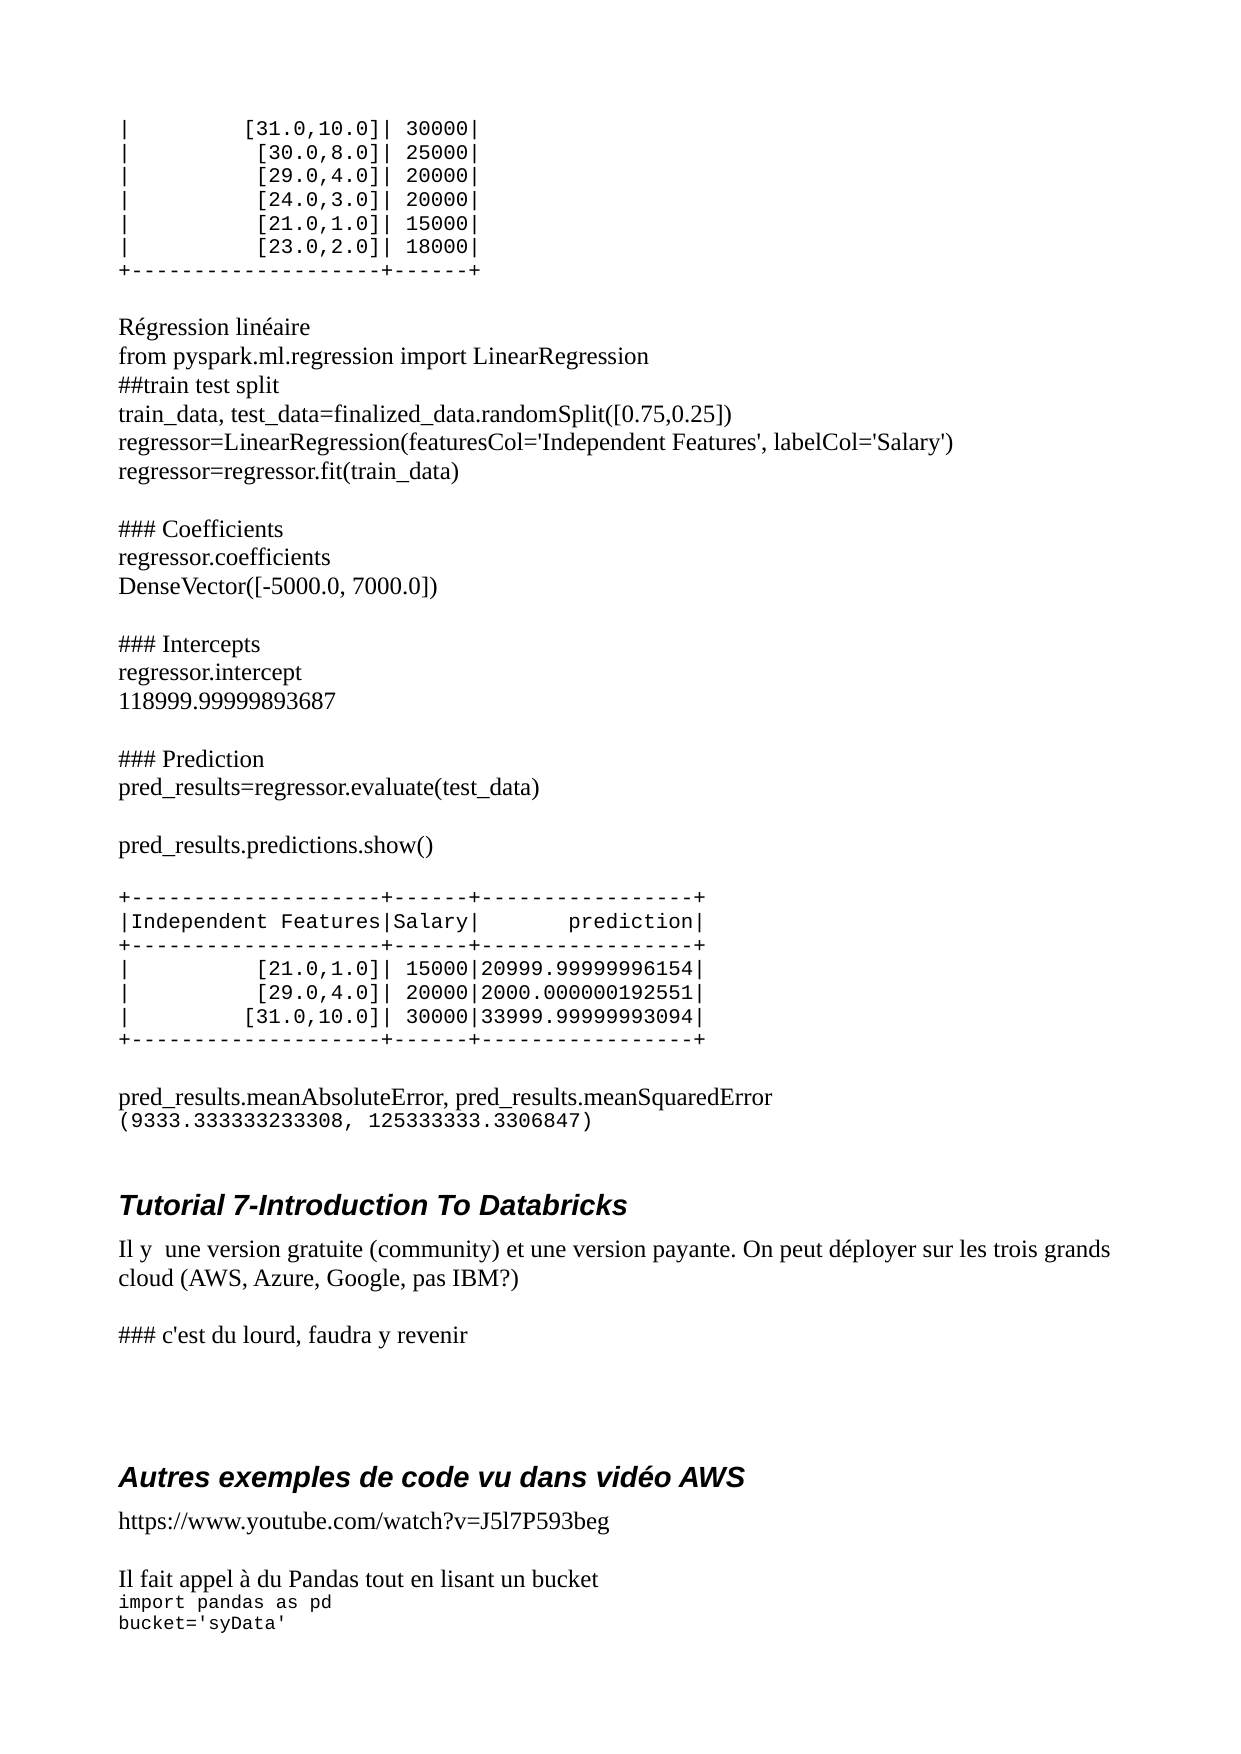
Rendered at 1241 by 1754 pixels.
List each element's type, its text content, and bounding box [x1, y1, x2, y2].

text https://www.youtube.com/watch?v=J5l7P593beg [118, 1506, 1122, 1535]
text +--------------------+------+-----------------+ [118, 1029, 1122, 1053]
text from pyspark.ml.regression import LinearRegression [118, 341, 1122, 370]
text +--------------------+------+-----------------+ [118, 887, 1122, 911]
text ### Coefficients [118, 514, 1122, 542]
subtitle Autres exemples de code vu dans vidéo AWS [118, 1460, 1122, 1494]
text | [29.0,4.0]| 20000| [118, 165, 1122, 189]
text regressor=LinearRegression(featuresCol='Independent Features', labelCol='Salary') [118, 427, 1122, 456]
text | [23.0,2.0]| 18000| [118, 236, 1122, 260]
text | [21.0,1.0]| 15000|20999.99999996154| [118, 958, 1122, 982]
text | [21.0,1.0]| 15000| [118, 213, 1122, 236]
subtitle Tutorial 7-Introduction To Databricks [118, 1188, 1122, 1221]
text bucket='syData' [118, 1614, 1122, 1635]
text ### c'est du lourd, faudra y revenir [118, 1320, 1122, 1349]
text |Independent Features|Salary| prediction| [118, 911, 1122, 935]
text | [31.0,10.0]| 30000|33999.99999993094| [118, 1006, 1122, 1029]
text DenseVector([-5000.0, 7000.0]) [118, 571, 1122, 600]
text Il fait appel à du Pandas tout en lisant un bucket [118, 1564, 1122, 1592]
text train_data, test_data=finalized_data.randomSplit([0.75,0.25]) [118, 399, 1122, 427]
text regressor.intercept [118, 657, 1122, 686]
text ### Intercepts [118, 629, 1122, 657]
text pred_results=regressor.evaluate(test_data) [118, 772, 1122, 801]
text pred_results.predictions.show() [118, 830, 1122, 859]
text | [31.0,10.0]| 30000| [118, 118, 1122, 142]
text | [29.0,4.0]| 20000|2000.000000192551| [118, 982, 1122, 1006]
text pred_results.meanAbsoluteError, pred_results.meanSquaredError [118, 1082, 1122, 1110]
text ### Prediction [118, 744, 1122, 772]
text (9333.333333233308, 125333333.3306847) [118, 1110, 1122, 1134]
text regressor.coefficients [118, 542, 1122, 571]
text ##train test split [118, 370, 1122, 399]
text import pandas as pd [118, 1592, 1122, 1614]
text | [24.0,3.0]| 20000| [118, 189, 1122, 213]
text +--------------------+------+ [118, 260, 1122, 284]
text 118999.99999893687 [118, 686, 1122, 715]
text Régression linéaire [118, 312, 1122, 341]
text | [30.0,8.0]| 25000| [118, 142, 1122, 165]
text +--------------------+------+-----------------+ [118, 935, 1122, 958]
text regressor=regressor.fit(train_data) [118, 456, 1122, 485]
text Il y une version gratuite (community) et une version payante. On peut déployer sur les trois grands cloud (AWS, Azure, Google, pas IBM?) [118, 1234, 1122, 1291]
